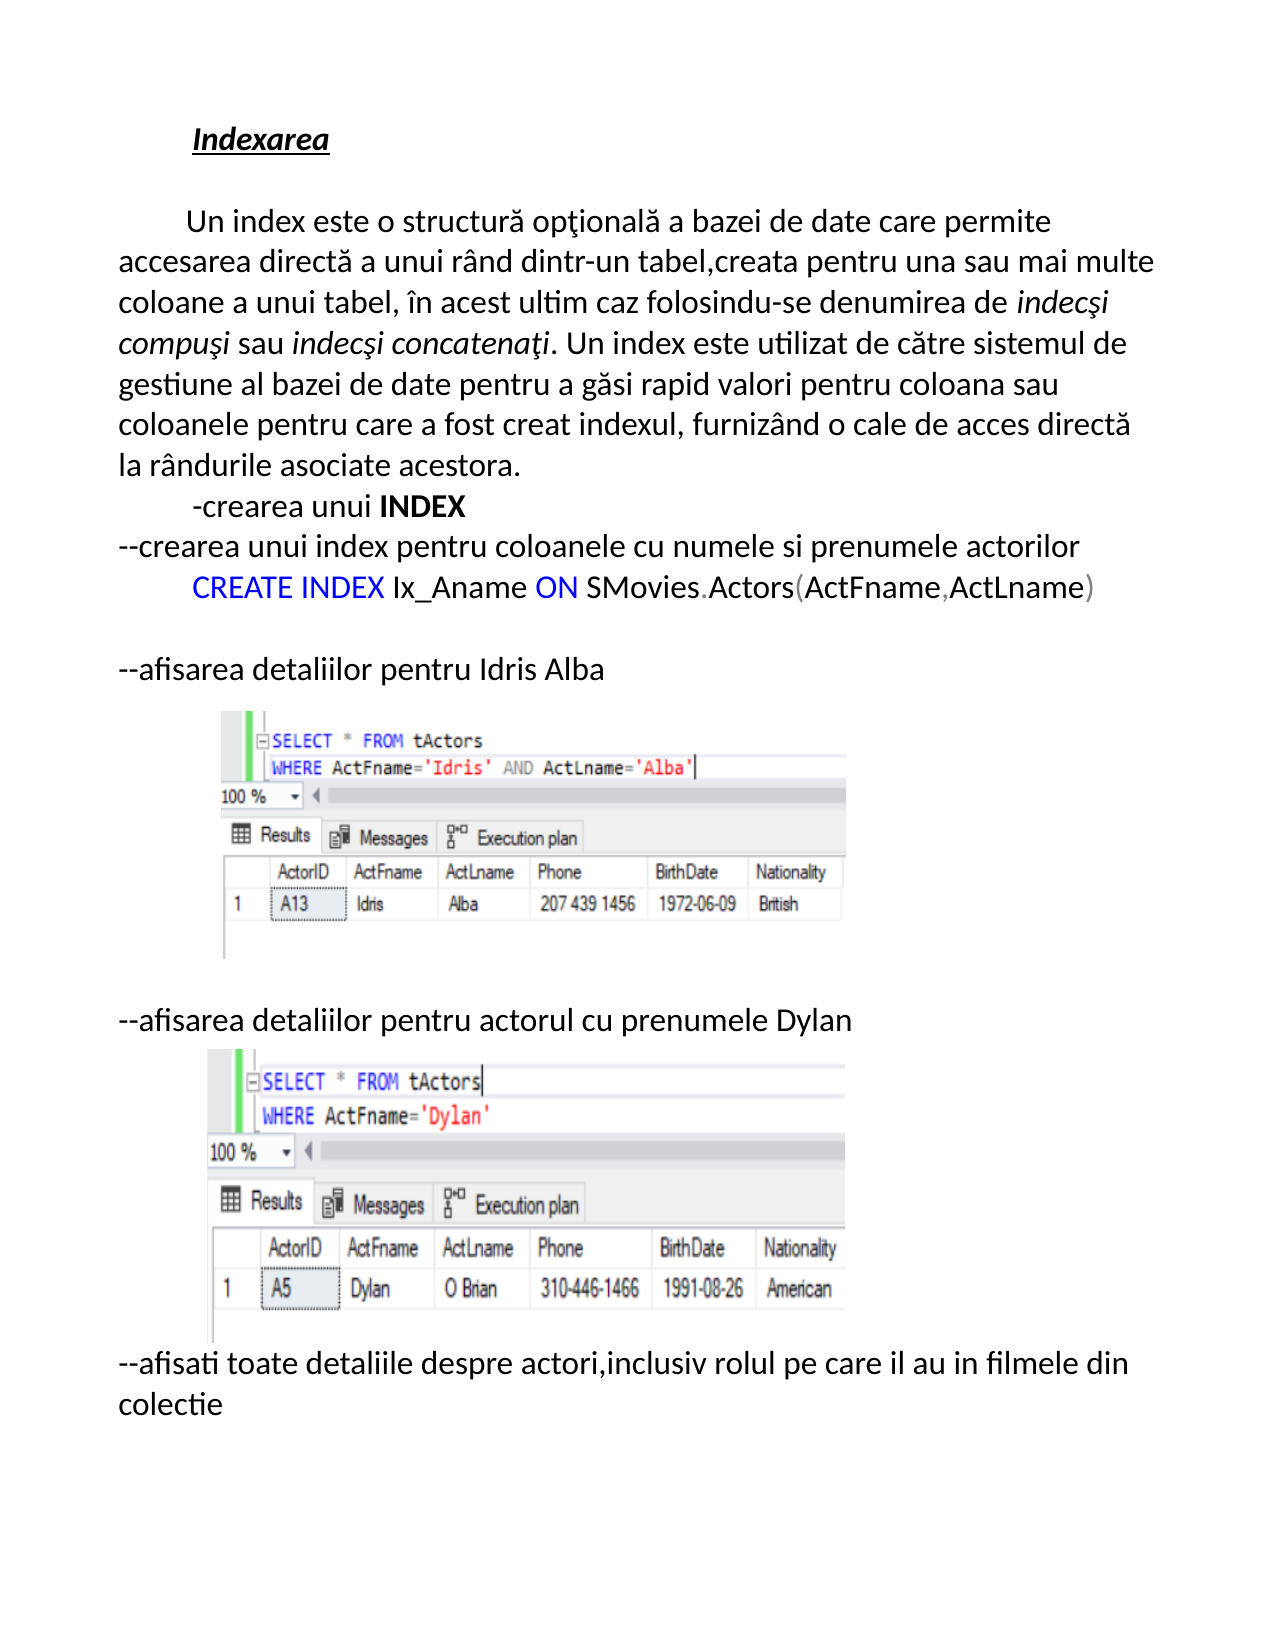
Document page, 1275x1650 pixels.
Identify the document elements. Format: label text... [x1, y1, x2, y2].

text --afisarea detaliilor pentru Idris Alba [118, 648, 1157, 688]
text --crearea unui index pentru coloanele cu numele si prenumele actorilor [118, 525, 1157, 566]
text Un index este o structură opţională a bazei de date care permite accesarea directă a unui rând dintr-un tabel,creata pentru una sau mai multe coloane a unui tabel, în acest ultim caz folosindu-se denumirea de indecşi compuşi sau indecşi concatenaţi. Un index este utilizat de către sistemul de gestiune al bazei de date pentru a găsi rapid valori pentru coloana sau coloanele pentru care a fost creat indexul, furnizând o cale de acces directă la rândurile asociate acestora. [118, 199, 1157, 485]
text Indexarea [118, 118, 1157, 159]
text --afisati toate detaliile despre actori,inclusiv rolul pe care il au in filmele din colectie [118, 1145, 1157, 1424]
text CREATE INDEX Ix_Aname ON SMovies.Actors(ActFname,ActLname) [118, 566, 1157, 607]
text --afisarea detaliilor pentru actorul cu prenumele Dylan [118, 999, 1157, 1039]
picture [207, 1049, 846, 1343]
text -crearea unui INDEX [118, 485, 1157, 525]
picture [221, 711, 846, 959]
